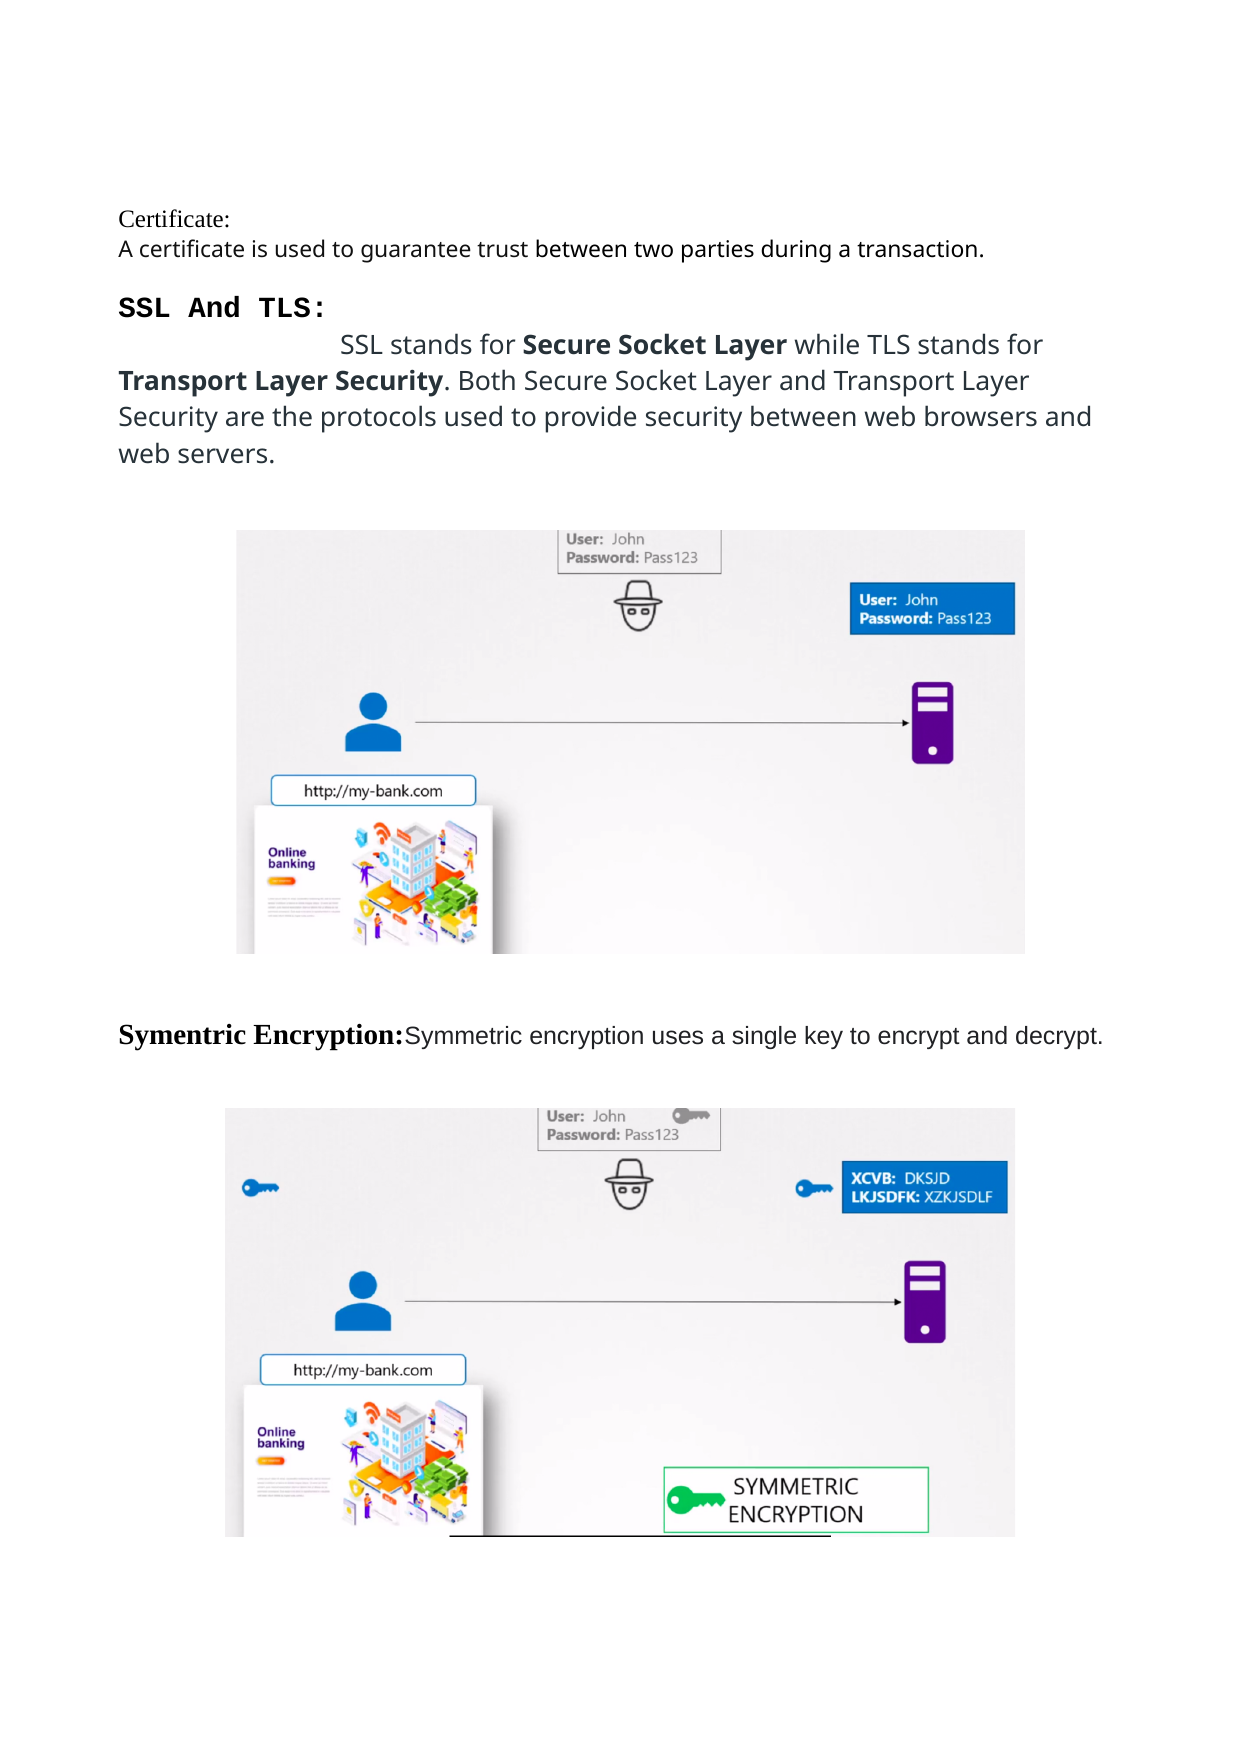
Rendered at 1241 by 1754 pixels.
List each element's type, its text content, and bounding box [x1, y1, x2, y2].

text A certificate is used to guarantee trust between two parties during a transaction. [118, 233, 1122, 264]
picture [225, 1108, 1016, 1537]
text SSL stands for Secure Socket Layer while TLS stands for Transport Layer Security. Both Secure Socket Layer and Transport Layer Security are the protocols used to provide security between web browsers and web servers. [118, 326, 1122, 471]
text Symentric Encryption:Symmetric encryption uses a single key to encrypt and decrypt. [118, 1017, 1122, 1051]
text Certificate: [118, 204, 1122, 233]
picture [236, 530, 1025, 954]
text SSL And TLS: [118, 293, 1122, 326]
